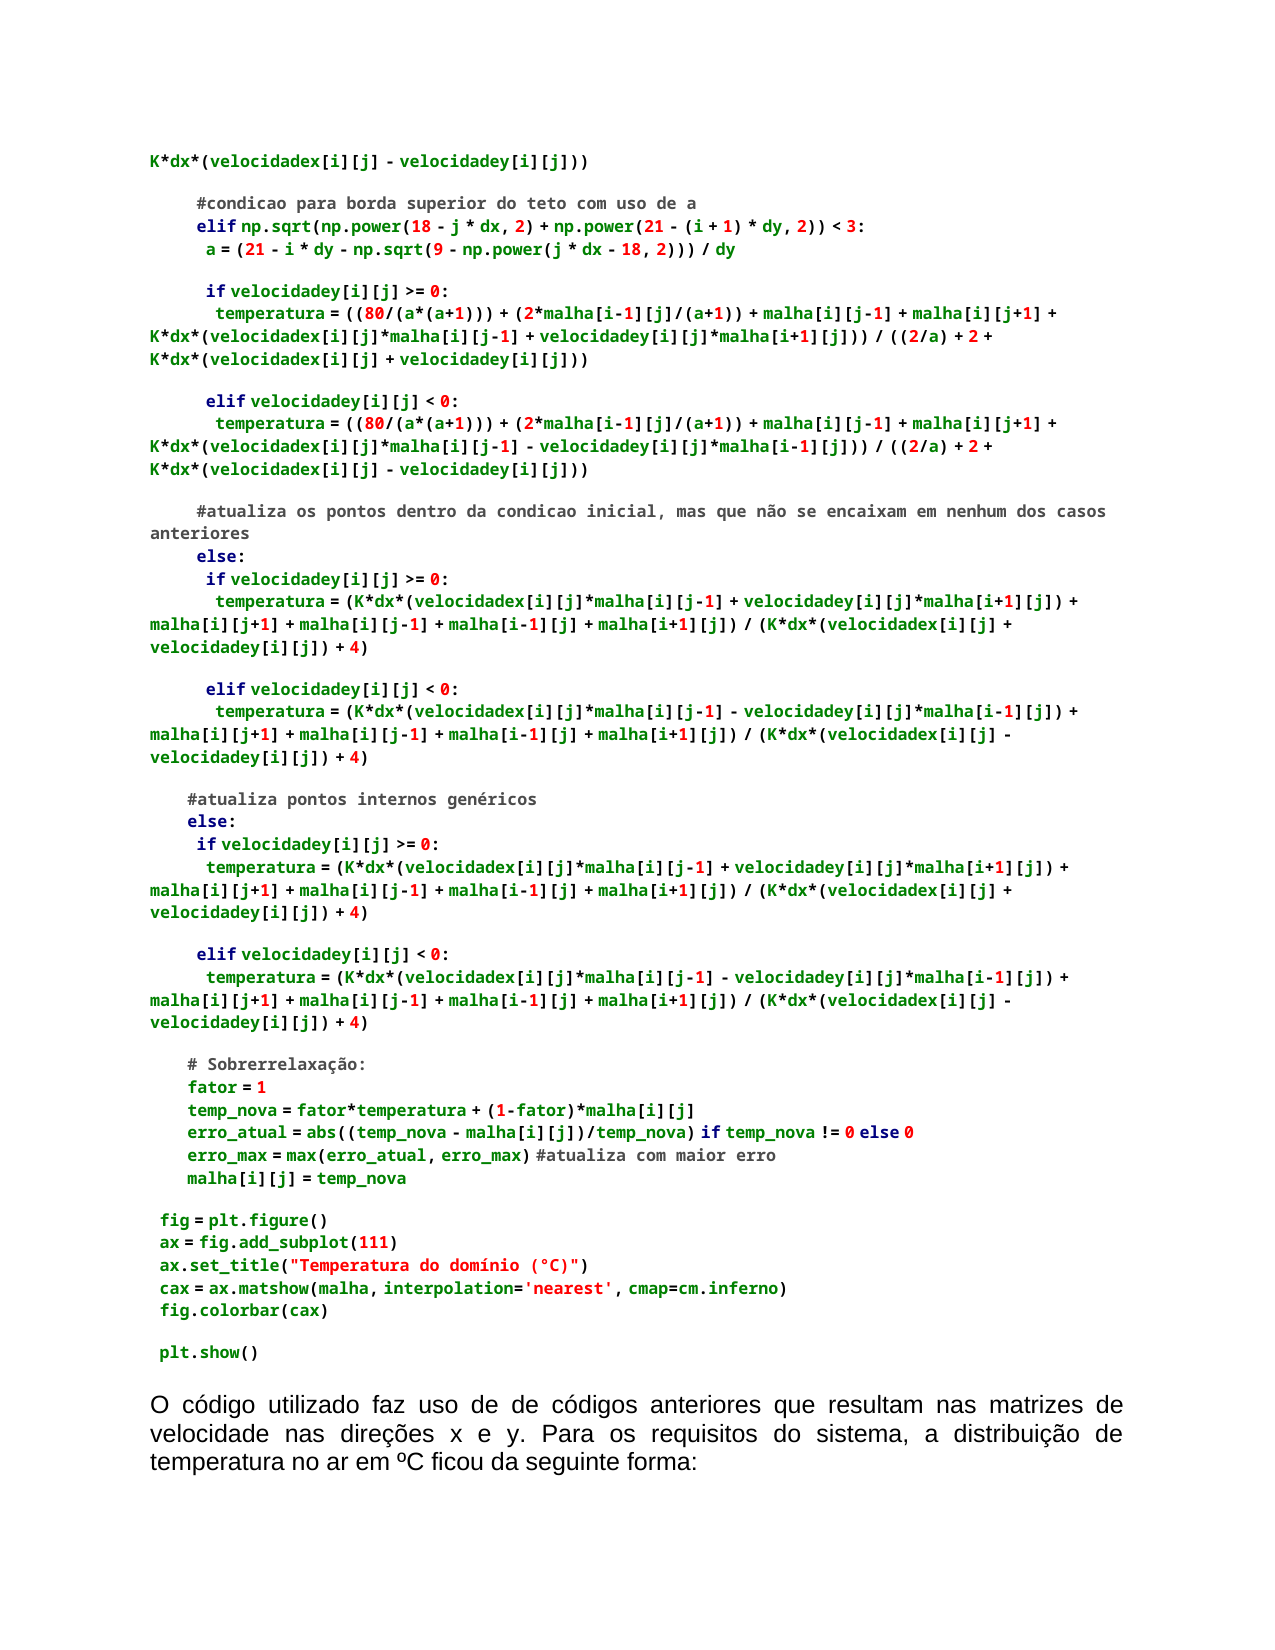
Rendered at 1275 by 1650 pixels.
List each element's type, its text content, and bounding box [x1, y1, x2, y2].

text if velocidadey[i][j] >= 0: [150, 833, 1125, 855]
text else: [150, 810, 1125, 833]
text fig.colorbar(cax) [150, 1299, 1125, 1322]
text erro_atual = abs((temp_nova - malha[i][j])/temp_nova) if temp_nova != 0 else 0 [150, 1121, 1125, 1143]
text temperatura = (K*dx*(velocidadex[i][j]*malha[i][j-1] + velocidadey[i][j]*malha[i+1][j]) + malha[i][j+1] + malha[i][j-1] + malha[i-1][j] + malha[i+1][j]) / (K*dx*(velocidadex[i][j] + velocidadey[i][j]) + 4) [150, 855, 1125, 923]
text fator = 1 [150, 1075, 1125, 1098]
text cax = ax.matshow(malha, interpolation='nearest', cmap=cm.inferno) [150, 1276, 1125, 1299]
text plt.show() [150, 1341, 1125, 1363]
text temperatura = (K*dx*(velocidadex[i][j]*malha[i][j-1] - velocidadey[i][j]*malha[i-1][j]) + malha[i][j+1] + malha[i][j-1] + malha[i-1][j] + malha[i+1][j]) / (K*dx*(velocidadex[i][j] - velocidadey[i][j]) + 4) [150, 700, 1125, 768]
text #condicao para borda superior do teto com uso de a [150, 192, 1125, 214]
text #atualiza pontos internos genéricos [150, 787, 1125, 810]
text temperatura = ((80/(a*(a+1))) + (2*malha[i-1][j]/(a+1)) + malha[i][j-1] + malha[i][j+1] + K*dx*(velocidadex[i][j]*malha[i][j-1] + velocidadey[i][j]*malha[i+1][j])) / ((2/a) + 2 + K*dx*(velocidadex[i][j] + velocidadey[i][j])) [150, 302, 1125, 370]
text elif velocidadey[i][j] < 0: [150, 943, 1125, 965]
text if velocidadey[i][j] >= 0: [150, 279, 1125, 302]
text elif velocidadey[i][j] < 0: [150, 389, 1125, 412]
text elif np.sqrt(np.power(18 - j * dx, 2) + np.power(21 - (i + 1) * dy, 2)) < 3: [150, 214, 1125, 237]
text malha[i][j] = temp_nova [150, 1166, 1125, 1189]
text ax = fig.add_subplot(111) [150, 1231, 1125, 1253]
text elif velocidadey[i][j] < 0: [150, 677, 1125, 700]
text #atualiza os pontos dentro da condicao inicial, mas que não se encaixam em nenhum dos casos anteriores [150, 499, 1125, 544]
text O código utilizado faz uso de de códigos anteriores que resultam nas matrizes de velocidade nas direções x e y. Para os requisitos do sistema, a distribuição de temperatura no ar em ºC ficou da seguinte forma: [150, 1390, 1125, 1476]
text temperatura = ((80/(a*(a+1))) + (2*malha[i-1][j]/(a+1)) + malha[i][j-1] + malha[i][j+1] + K*dx*(velocidadex[i][j]*malha[i][j-1] - velocidadey[i][j]*malha[i-1][j])) / ((2/a) + 2 + K*dx*(velocidadex[i][j] - velocidadey[i][j])) [150, 412, 1125, 480]
text # Sobrerrelaxação: [150, 1053, 1125, 1075]
text temp_nova = fator*temperatura + (1-fator)*malha[i][j] [150, 1098, 1125, 1121]
text ax.set_title("Temperatura do domínio (°C)") [150, 1253, 1125, 1276]
text if velocidadey[i][j] >= 0: [150, 567, 1125, 590]
text temperatura = (K*dx*(velocidadex[i][j]*malha[i][j-1] - velocidadey[i][j]*malha[i-1][j]) + malha[i][j+1] + malha[i][j-1] + malha[i-1][j] + malha[i+1][j]) / (K*dx*(velocidadex[i][j] - velocidadey[i][j]) + 4) [150, 965, 1125, 1033]
text else: [150, 544, 1125, 567]
text temperatura = (K*dx*(velocidadex[i][j]*malha[i][j-1] + velocidadey[i][j]*malha[i+1][j]) + malha[i][j+1] + malha[i][j-1] + malha[i-1][j] + malha[i+1][j]) / (K*dx*(velocidadex[i][j] + velocidadey[i][j]) + 4) [150, 590, 1125, 658]
text a = (21 - i * dy - np.sqrt(9 - np.power(j * dx - 18, 2))) / dy [150, 237, 1125, 260]
text fig = plt.figure() [150, 1208, 1125, 1231]
text K*dx*(velocidadex[i][j] - velocidadey[i][j])) [150, 150, 1125, 173]
text erro_max = max(erro_atual, erro_max) #atualiza com maior erro [150, 1143, 1125, 1166]
